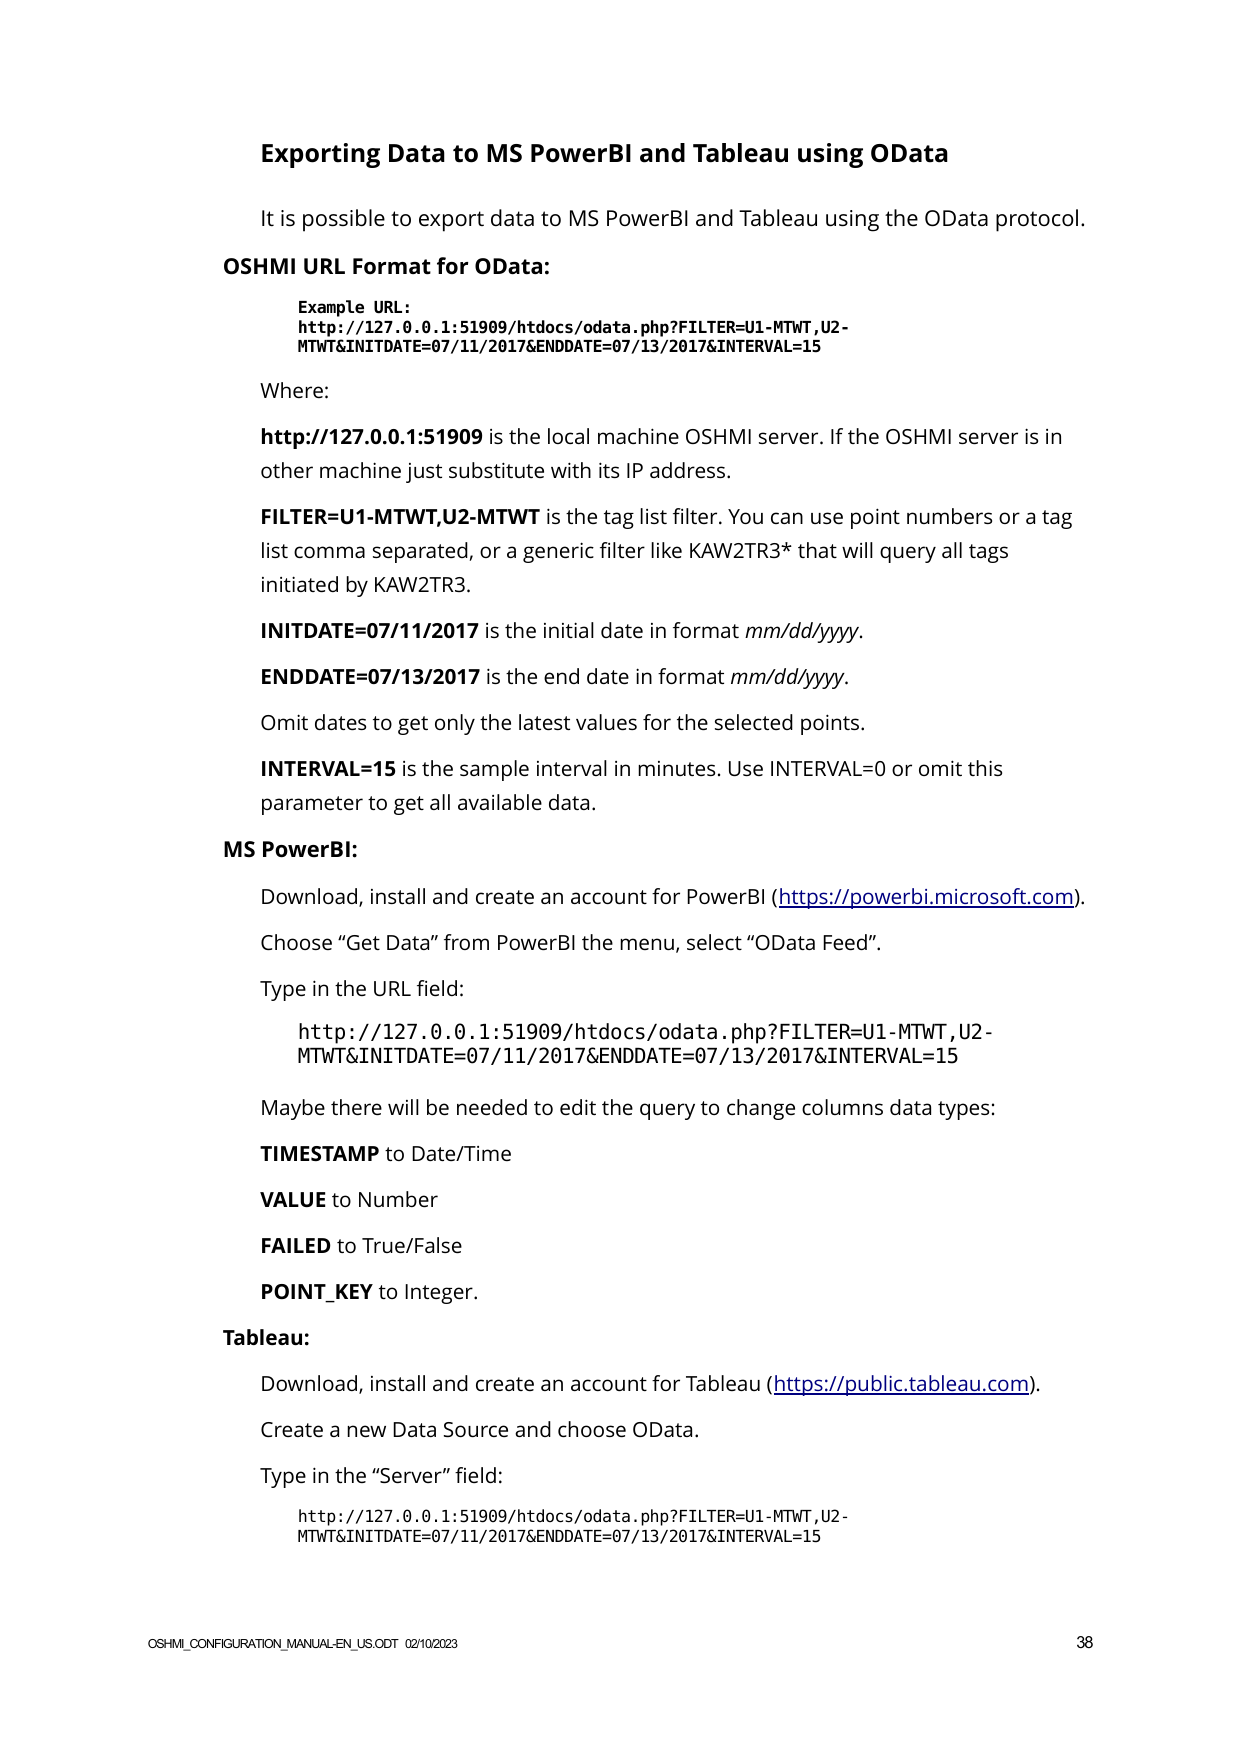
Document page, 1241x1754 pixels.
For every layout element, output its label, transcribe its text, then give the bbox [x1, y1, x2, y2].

text Tableau: [223, 1323, 1093, 1352]
text http://127.0.0.1:51909 is the local machine OSHMI server. If the OSHMI server is in other machine just substitute with its IP address. [260, 422, 1093, 484]
text INTERVAL=15 is the sample interval in minutes. Use INTERVAL=0 or omit this parameter to get all available data. [260, 754, 1093, 817]
text Choose “Get Data” from PowerBI the menu, select “OData Feed”. [260, 928, 1093, 957]
text FAILED to True/False [260, 1231, 1093, 1259]
text FILTER=U1-MTWT,U2-MTWT is the tag list filter. You can use point numbers or a tag list comma separated, or a generic filter like KAW2TR3* that will query all tags initiated by KAW2TR3. [260, 502, 1093, 598]
text Download, install and create an account for Tableau (https://public.tableau.com). [260, 1369, 1093, 1398]
text Example URL: [298, 298, 1093, 318]
text OSHMI URL Format for OData: [223, 251, 1093, 280]
text TIMESTAMP to Date/Time [260, 1139, 1093, 1167]
text Create a new Data Source and choose OData. [260, 1415, 1093, 1444]
text Download, install and create an account for PowerBI (https://powerbi.microsoft.com). [260, 882, 1093, 911]
text It is possible to export data to MS PowerBI and Tableau using the OData protocol. [260, 203, 1093, 233]
text http://127.0.0.1:51909/htdocs/odata.php?FILTER=U1-MTWT,U2-MTWT&INITDATE=07/11/2017&ENDDATE=07/13/2017&INTERVAL=15 [298, 318, 1093, 356]
text Where: [260, 376, 1093, 404]
text INITDATE=07/11/2017 is the initial date in format mm/dd/yyyy. [260, 616, 1093, 644]
subtitle Exporting Data to MS PowerBI and Tableau using OData [260, 136, 1093, 170]
text http://127.0.0.1:51909/htdocs/odata.php?FILTER=U1-MTWT,U2-MTWT&INITDATE=07/11/2017&ENDDATE=07/13/2017&INTERVAL=15 [298, 1507, 1093, 1546]
text Maybe there will be needed to edit the query to change columns data types: [260, 1093, 1093, 1121]
text VALUE to Number [260, 1185, 1093, 1213]
text POINT_KEY to Integer. [260, 1277, 1093, 1306]
text Type in the URL field: [260, 974, 1093, 1003]
text http://127.0.0.1:51909/htdocs/odata.php?FILTER=U1-MTWT,U2-MTWT&INITDATE=07/11/2017&ENDDATE=07/13/2017&INTERVAL=15 [298, 1020, 1093, 1069]
text ENDDATE=07/13/2017 is the end date in format mm/dd/yyyy. [260, 662, 1093, 691]
text Omit dates to get only the latest values for the selected points. [260, 708, 1093, 737]
text MS PowerBI: [223, 834, 1093, 864]
text Type in the “Server” field: [260, 1461, 1093, 1490]
